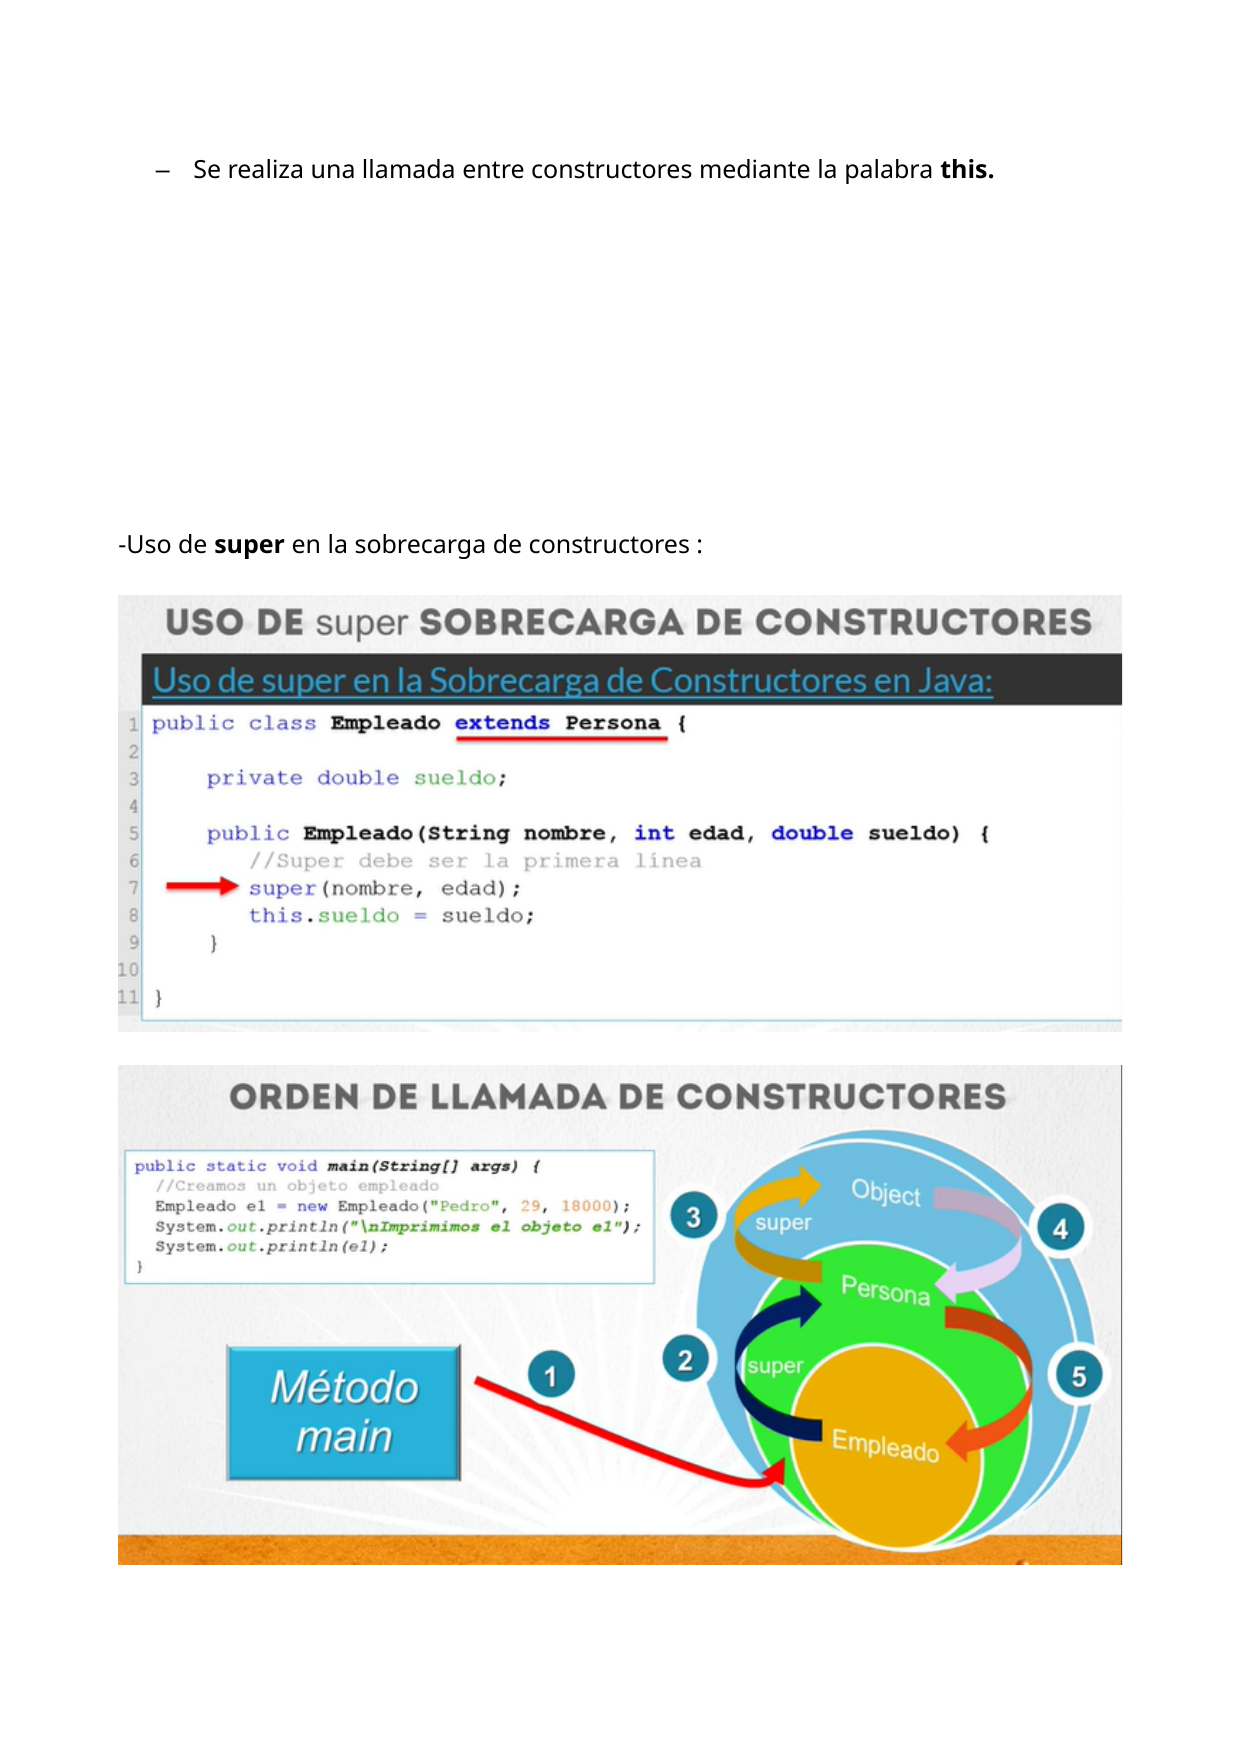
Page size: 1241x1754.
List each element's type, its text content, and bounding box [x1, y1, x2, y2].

list Se realiza una llamada entre constructores mediante la palabra this. [156, 152, 1122, 186]
text -Uso de super en la sobrecarga de constructores : [118, 527, 1122, 561]
picture [118, 595, 1123, 1032]
picture [118, 1065, 1123, 1565]
